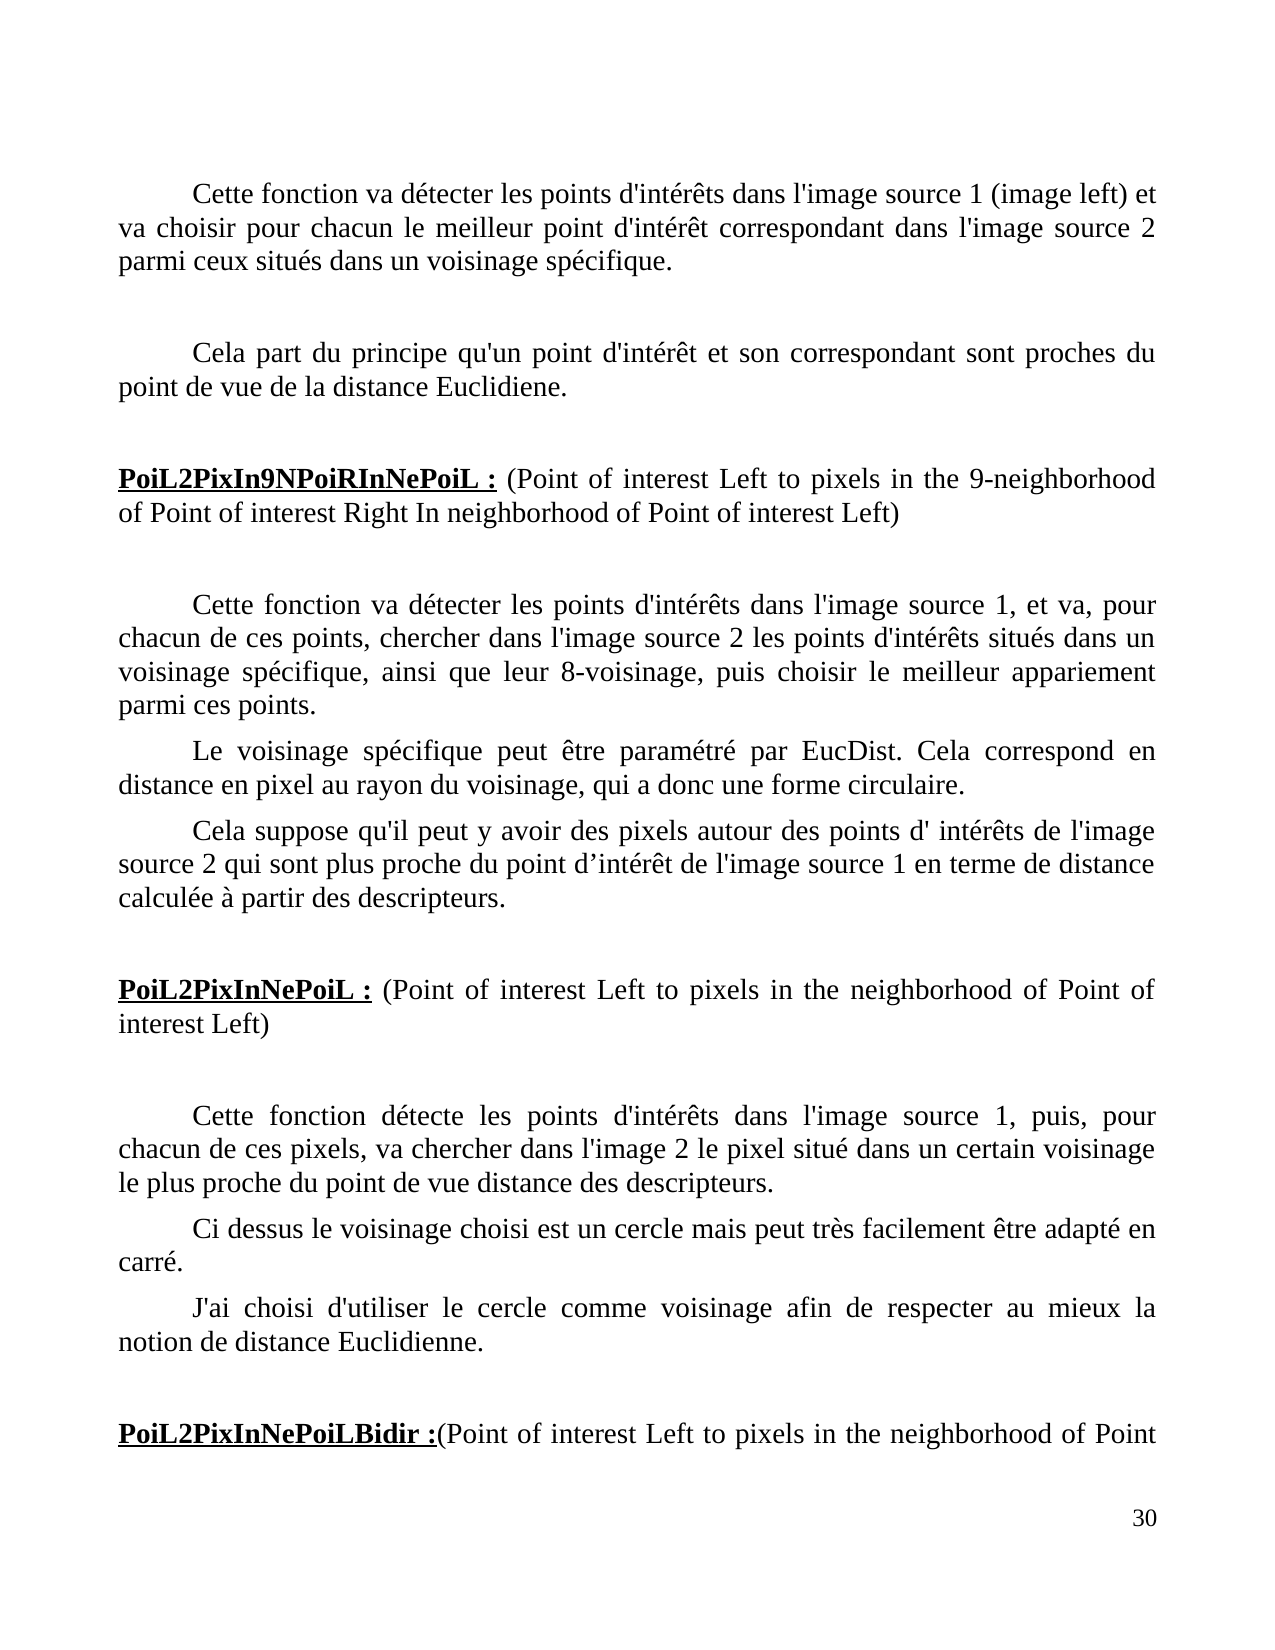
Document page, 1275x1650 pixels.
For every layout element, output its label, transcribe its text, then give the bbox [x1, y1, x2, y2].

text PoiL2PixInNePoiLBidir :(Point of interest Left to pixels in the neighborhood of Point [118, 1416, 1157, 1450]
text J'ai choisi d'utiliser le cercle comme voisinage afin de respecter au mieux la notion de distance Euclidienne. [118, 1291, 1157, 1358]
text Le voisinage spécifique peut être paramétré par EucDist. Cela correspond en distance en pixel au rayon du voisinage, qui a donc une forme circulaire. [118, 733, 1157, 801]
text Cette fonction va détecter les points d'intérêts dans l'image source 1, et va, pour chacun de ces points, chercher dans l'image source 2 les points d'intérêts situés dans un voisinage spécifique, ainsi que leur 8-voisinage, puis choisir le meilleur appariement parmi ces points. [118, 587, 1157, 721]
text Ci dessus le voisinage choisi est un cercle mais peut très facilement être adapté en carré. [118, 1211, 1157, 1278]
text PoiL2PixIn9NPoiRInNePoiL : (Point of interest Left to pixels in the 9-neighborhood of Point of interest Right In neighborhood of Point of interest Left) [118, 461, 1157, 528]
text Cela part du principe qu'un point d'intérêt et son correspondant sont proches du point de vue de la distance Euclidiene. [118, 336, 1157, 403]
text Cette fonction va détecter les points d'intérêts dans l'image source 1 (image left) et va choisir pour chacun le meilleur point d'intérêt correspondant dans l'image source 2 parmi ceux situés dans un voisinage spécifique. [118, 176, 1157, 277]
text Cela suppose qu'il peut y avoir des pixels autour des points d' intérêts de l'image source 2 qui sont plus proche du point d’intérêt de l'image source 1 en terme de distance calculée à partir des descripteurs. [118, 813, 1157, 914]
text PoiL2PixInNePoiL : (Point of interest Left to pixels in the neighborhood of Point of interest Left) [118, 972, 1157, 1039]
text Cette fonction détecte les points d'intérêts dans l'image source 1, puis, pour chacun de ces pixels, va chercher dans l'image 2 le pixel situé dans un certain voisinage le plus proche du point de vue distance des descripteurs. [118, 1098, 1157, 1198]
